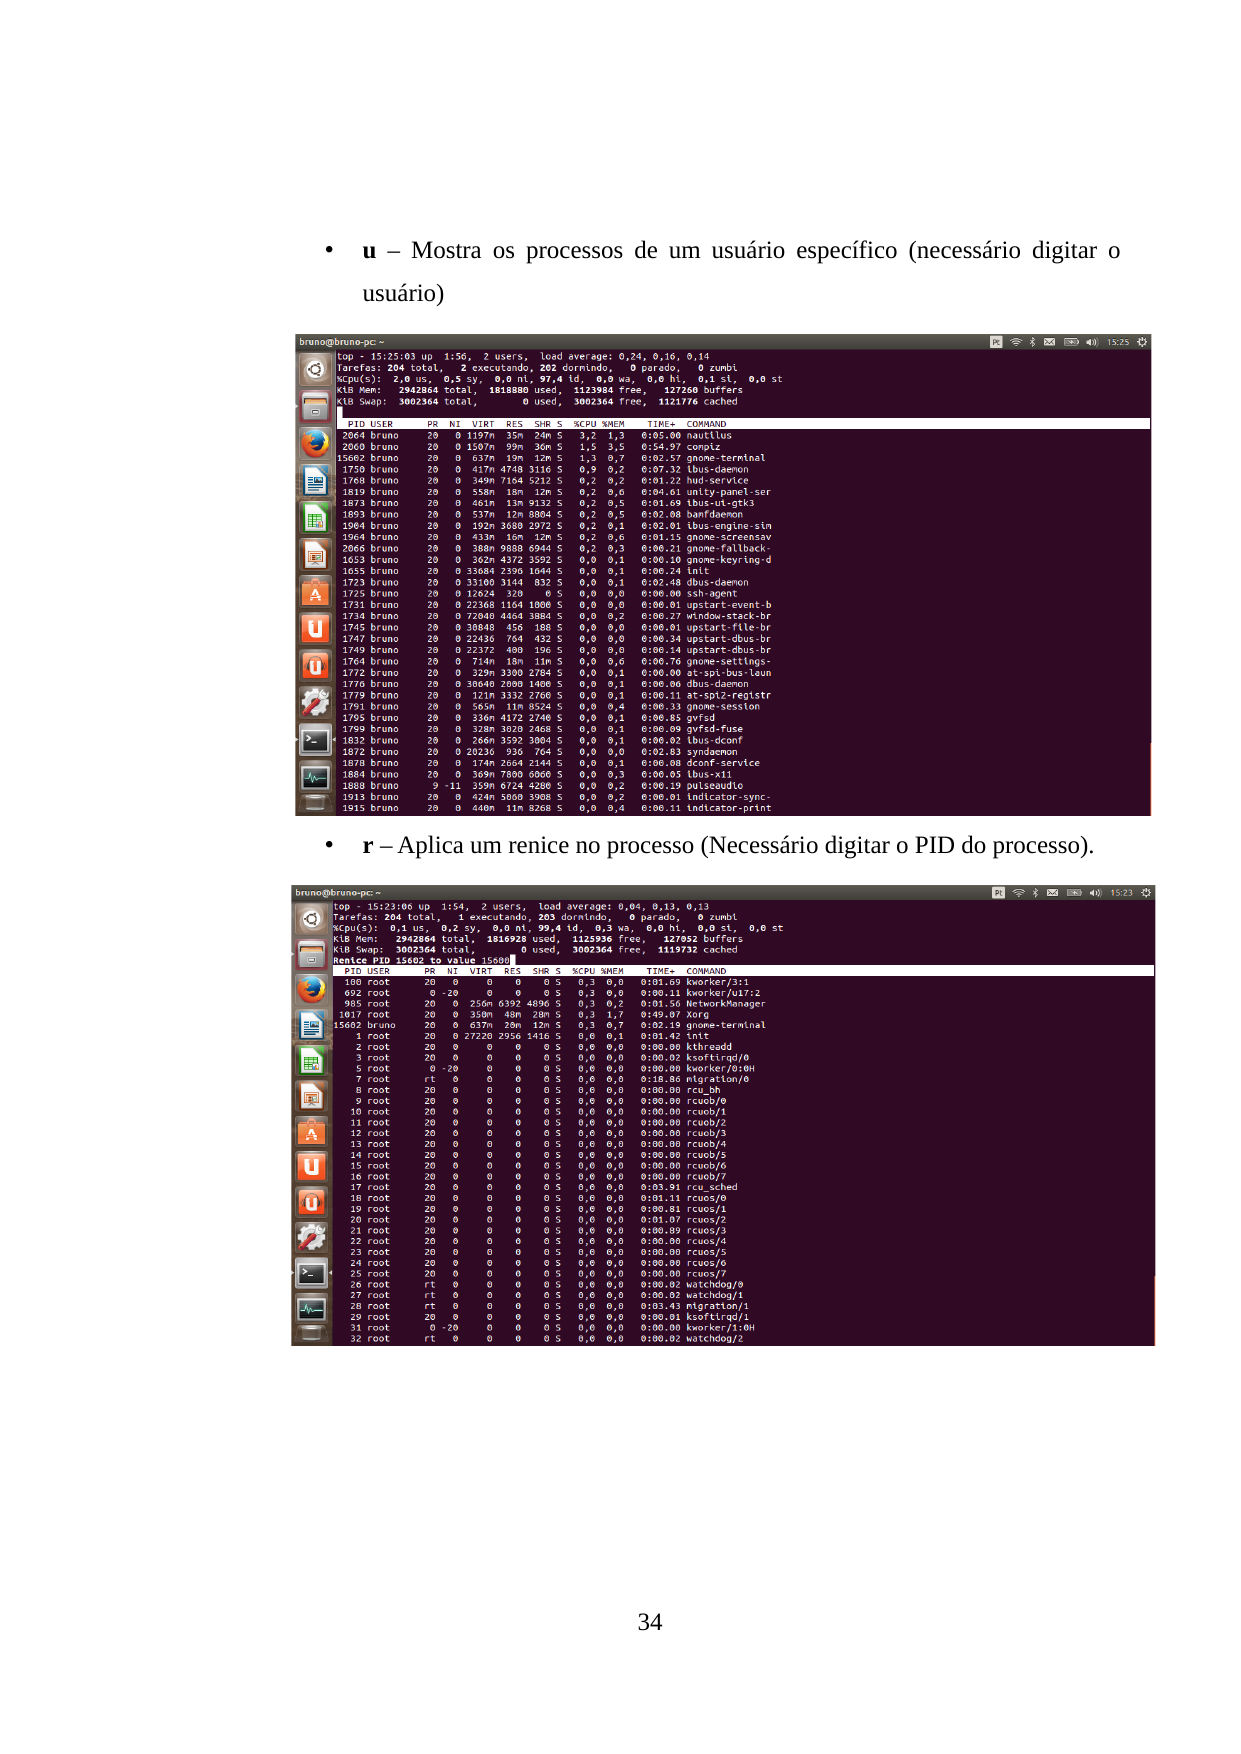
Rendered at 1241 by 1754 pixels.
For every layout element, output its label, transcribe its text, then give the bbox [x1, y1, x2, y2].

list u – Mostra os processos de um usuário específico (necessário digitar o usuário) [325, 235, 1122, 307]
list r – Aplica um renice no processo (Necessário digitar o PID do processo). [325, 816, 1122, 859]
picture [291, 885, 1156, 1346]
picture [295, 334, 1152, 816]
